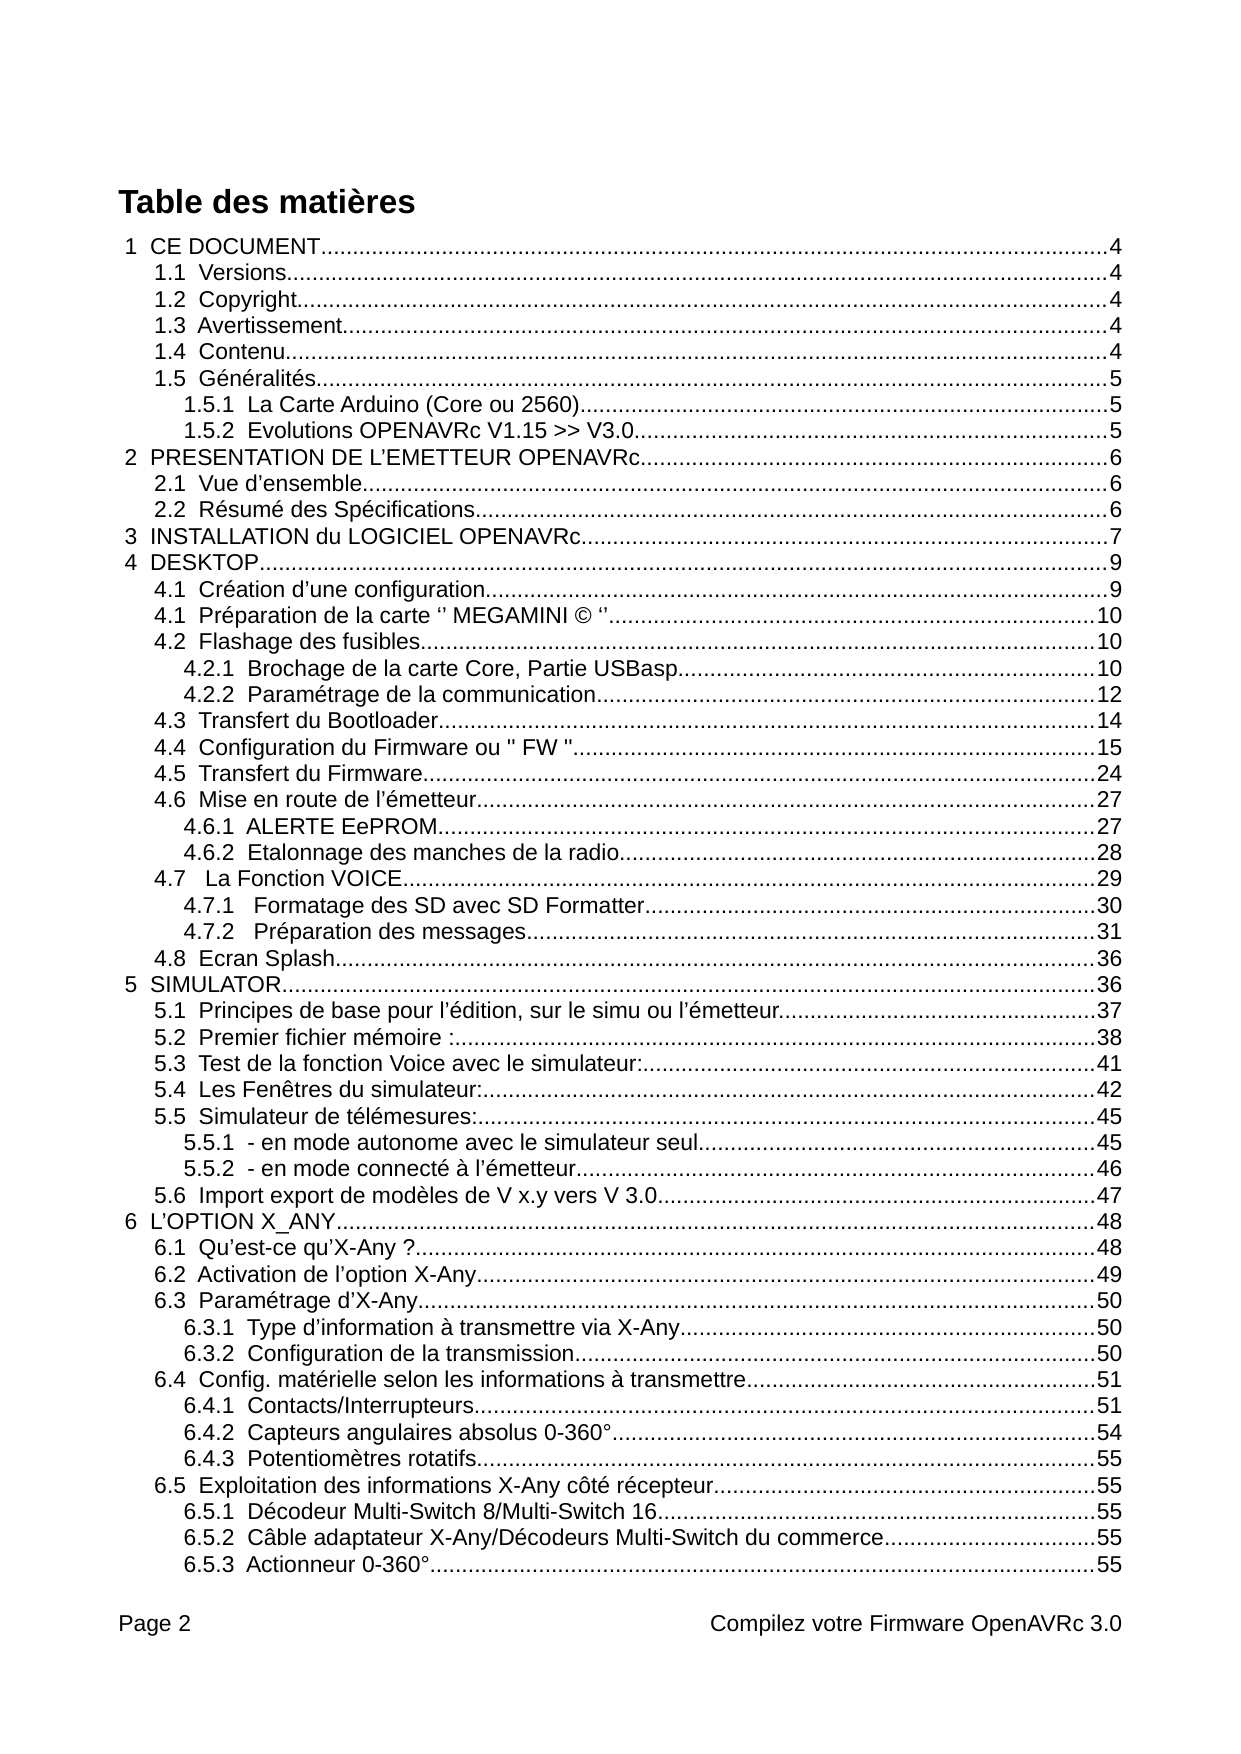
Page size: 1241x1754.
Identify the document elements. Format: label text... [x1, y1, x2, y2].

text 6.4 Config. matérielle selon les informations à transmettre 51 [148, 1366, 1122, 1392]
text 5.1 Principes de base pour l’édition, sur le simu ou l’émetteur. 37 [148, 997, 1122, 1023]
text 1.3 Avertissement 4 [148, 312, 1122, 338]
text 1.2 Copyright 4 [148, 286, 1122, 312]
text 4.1 Préparation de la carte ‘’ MEGAMINI © ‘’ 10 [148, 602, 1122, 628]
text 6.4.3 Potentiomètres rotatifs 55 [177, 1445, 1122, 1472]
text 5.2 Premier fichier mémoire : 38 [148, 1023, 1122, 1050]
text 1.4 Contenu 4 [148, 338, 1122, 365]
text 4.8 Ecran Splash 36 [148, 944, 1122, 971]
text 4.2 Flashage des fusibles 10 [148, 628, 1122, 654]
text 1.5.2 Evolutions OPENAVRc V1.15 >> V3.0 5 [177, 417, 1122, 444]
text 2.2 Résumé des Spécifications 6 [148, 496, 1122, 523]
text 6.5.3 Actionneur 0-360° 55 [177, 1551, 1122, 1577]
text 4.6 Mise en route de l’émetteur 27 [148, 786, 1122, 813]
text 1 CE DOCUMENT 4 [118, 233, 1122, 259]
text 6 L’OPTION X_ANY 48 [118, 1208, 1122, 1234]
text 5.5.1 - en mode autonome avec le simulateur seul 45 [177, 1129, 1122, 1155]
text 5.5 Simulateur de télémesures: 45 [148, 1103, 1122, 1129]
text 2 PRESENTATION DE L’EMETTEUR OPENAVRc 6 [118, 444, 1122, 470]
text 5.5.2 - en mode connecté à l’émetteur 46 [177, 1155, 1122, 1182]
text 6.5.2 Câble adaptateur X-Any/Décodeurs Multi-Switch du commerce 55 [177, 1524, 1122, 1551]
text 5.6 Import export de modèles de V x.y vers V 3.0 47 [148, 1182, 1122, 1208]
text 5 SIMULATOR 36 [118, 971, 1122, 997]
text 4.1 Création d’une configuration 9 [148, 576, 1122, 602]
text 6.3 Paramétrage d’X-Any 50 [148, 1287, 1122, 1313]
text 4.4 Configuration du Firmware ou '' FW '' 15 [148, 734, 1122, 760]
text 1.1 Versions 4 [148, 259, 1122, 286]
text 6.5 Exploitation des informations X-Any côté récepteur 55 [148, 1472, 1122, 1498]
text 6.5.1 Décodeur Multi-Switch 8/Multi-Switch 16 55 [177, 1498, 1122, 1524]
text 1.5.1 La Carte Arduino (Core ou 2560) 5 [177, 391, 1122, 417]
text 4.7.1 Formatage des SD avec SD Formatter 30 [177, 892, 1122, 918]
text 2.1 Vue d’ensemble 6 [148, 470, 1122, 496]
text 6.3.1 Type d’information à transmettre via X-Any 50 [177, 1313, 1122, 1340]
text 4 DESKTOP 9 [118, 549, 1122, 576]
text 6.4.1 Contacts/Interrupteurs 51 [177, 1392, 1122, 1419]
text 5.3 Test de la fonction Voice avec le simulateur: 41 [148, 1050, 1122, 1076]
text 4.6.1 ALERTE EePROM 27 [177, 813, 1122, 839]
text 4.7 La Fonction VOICE 29 [148, 865, 1122, 892]
text 6.4.2 Capteurs angulaires absolus 0-360° 54 [177, 1419, 1122, 1445]
text 4.7.2 Préparation des messages 31 [177, 918, 1122, 944]
text 4.2.1 Brochage de la carte Core, Partie USBasp 10 [177, 654, 1122, 681]
text 4.3 Transfert du Bootloader 14 [148, 707, 1122, 734]
text 4.5 Transfert du Firmware 24 [148, 760, 1122, 786]
text 6.3.2 Configuration de la transmission 50 [177, 1340, 1122, 1366]
text 4.6.2 Etalonnage des manches de la radio 28 [177, 839, 1122, 865]
text 6.2 Activation de l’option X-Any 49 [148, 1261, 1122, 1287]
text 3 INSTALLATION du LOGICIEL OPENAVRc 7 [118, 523, 1122, 549]
text 6.1 Qu’est-ce qu’X-Any ? 48 [148, 1234, 1122, 1261]
subtitle Table des matières [118, 182, 1122, 220]
text 4.2.2 Paramétrage de la communication 12 [177, 681, 1122, 707]
text 1.5 Généralités 5 [148, 365, 1122, 391]
text 5.4 Les Fenêtres du simulateur: 42 [148, 1076, 1122, 1103]
